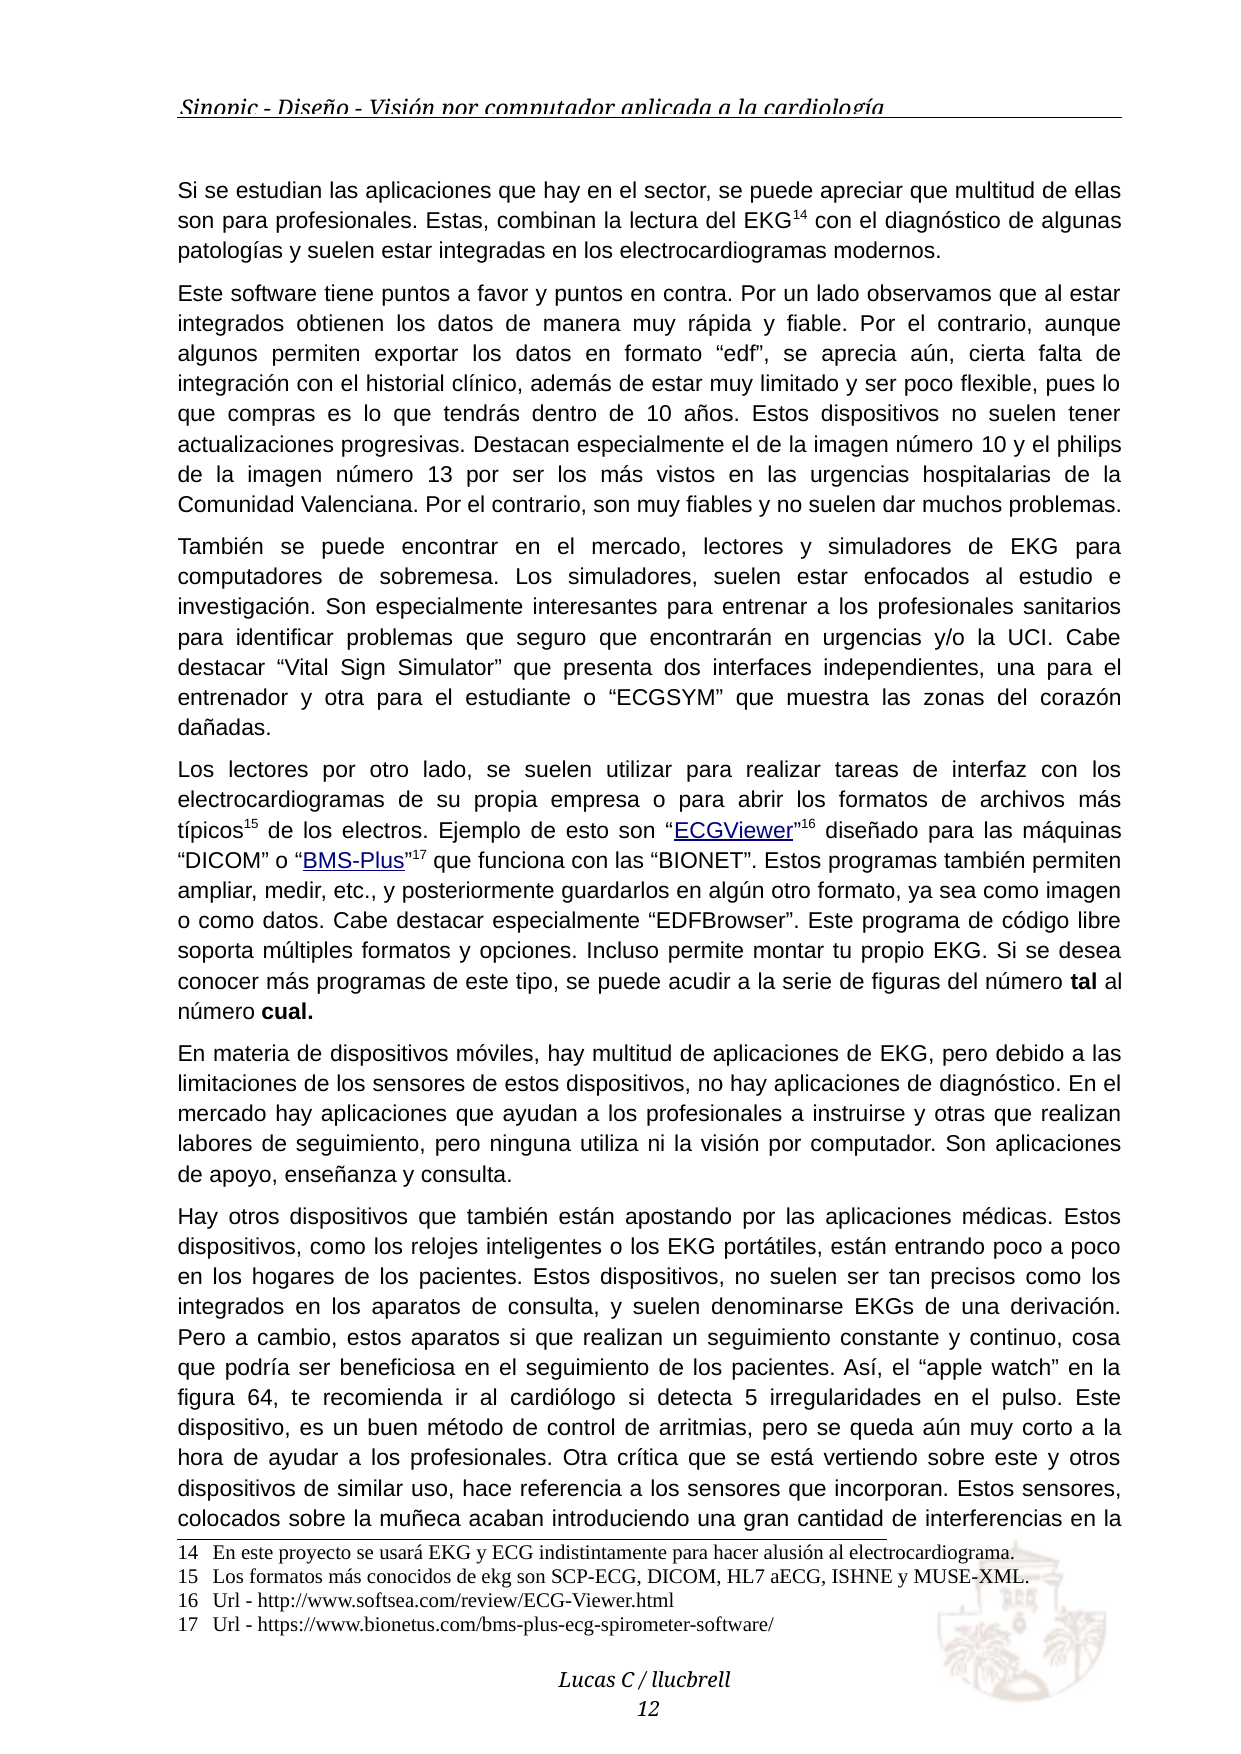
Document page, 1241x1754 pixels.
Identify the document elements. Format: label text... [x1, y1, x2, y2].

text Este software tiene puntos a favor y puntos en contra. Por un lado observamos que al estar integrados obtienen los datos de manera muy rápida y fiable. Por el contrario, aunque algunos permiten exportar los datos en formato “edf”, se aprecia aún, cierta falta de integración con el historial clínico, además de estar muy limitado y ser poco flexible, pues lo que compras es lo que tendrás dentro de 10 años. Estos dispositivos no suelen tener actualizaciones progresivas. Destacan especialmente el de la imagen número 10 y el philips de la imagen número 13 por ser los más vistos en las urgencias hospitalarias de la Comunidad Valenciana. Por el contrario, son muy fiables y no suelen dar muchos problemas. [177, 279, 1122, 517]
text En materia de dispositivos móviles, hay multitud de aplicaciones de EKG, pero debido a las limitaciones de los sensores de estos dispositivos, no hay aplicaciones de diagnóstico. En el mercado hay aplicaciones que ayudan a los profesionales a instruirse y otras que realizan labores de seguimiento, pero ninguna utiliza ni la visión por computador. Son aplicaciones de apoyo, enseñanza y consulta. [177, 1040, 1122, 1187]
text Url - https://www.bionetus.com/bms-plus-ecg-spirometer-software/ [177, 1612, 1122, 1636]
text Si se estudian las aplicaciones que hay en el sector, se puede apreciar que multitud de ellas son para profesionales. Estas, combinan la lectura del EKG con el diagnóstico de algunas patologías y suelen estar integradas en los electrocardiogramas modernos. [177, 177, 1122, 264]
text Los formatos más conocidos de ekg son SCP-ECG, DICOM, HL7 aECG, ISHNE y MUSE-XML. [177, 1564, 1122, 1588]
text Hay otros dispositivos que también están apostando por las aplicaciones médicas. Estos dispositivos, como los relojes inteligentes o los EKG portátiles, están entrando poco a poco en los hogares de los pacientes. Estos dispositivos, no suelen ser tan precisos como los integrados en los aparatos de consulta, y suelen denominarse EKGs de una derivación. Pero a cambio, estos aparatos si que realizan un seguimiento constante y continuo, cosa que podría ser beneficiosa en el seguimiento de los pacientes. Así, el “apple watch” en la figura 64, te recomienda ir al cardiólogo si detecta 5 irregularidades en el pulso. Este dispositivo, es un buen método de control de arritmias, pero se queda aún muy corto a la hora de ayudar a los profesionales. Otra crítica que se está vertiendo sobre este y otros dispositivos de similar uso, hace referencia a los sensores que incorporan. Estos sensores, colocados sobre la muñeca acaban introduciendo una gran cantidad de interferencias en la [177, 1203, 1122, 1531]
text Los lectores por otro lado, se suelen utilizar para realizar tareas de interfaz con los electrocardiogramas de su propia empresa o para abrir los formatos de archivos más típicos de los electros. Ejemplo de esto son “ECGViewer” diseñado para las máquinas “DICOM” o “BMS-Plus” que funciona con las “BIONET”. Estos programas también permiten ampliar, medir, etc., y posteriormente guardarlos en algún otro formato, ya sea como imagen o como datos. Cabe destacar especialmente “EDFBrowser”. Este programa de código libre soporta múltiples formatos y opciones. Incluso permite montar tu propio EKG. Si se desea conocer más programas de este tipo, se puede acudir a la serie de figuras del número tal al número cual. [177, 756, 1122, 1024]
text En este proyecto se usará EKG y ECG indistintamente para hacer alusión al electrocardiograma. [177, 1540, 1122, 1564]
text También se puede encontrar en el mercado, lectores y simuladores de EKG para computadores de sobremesa. Los simuladores, suelen estar enfocados al estudio e investigación. Son especialmente interesantes para entrenar a los profesionales sanitarios para identificar problemas que seguro que encontrarán en urgencias y/o la UCI. Cabe destacar “Vital Sign Simulator” que presenta dos interfaces independientes, una para el entrenador y otra para el estudiante o “ECGSYM” que muestra las zonas del corazón dañadas. [177, 533, 1122, 741]
text Url - http://www.softsea.com/review/ECG-Viewer.html [177, 1588, 1122, 1612]
